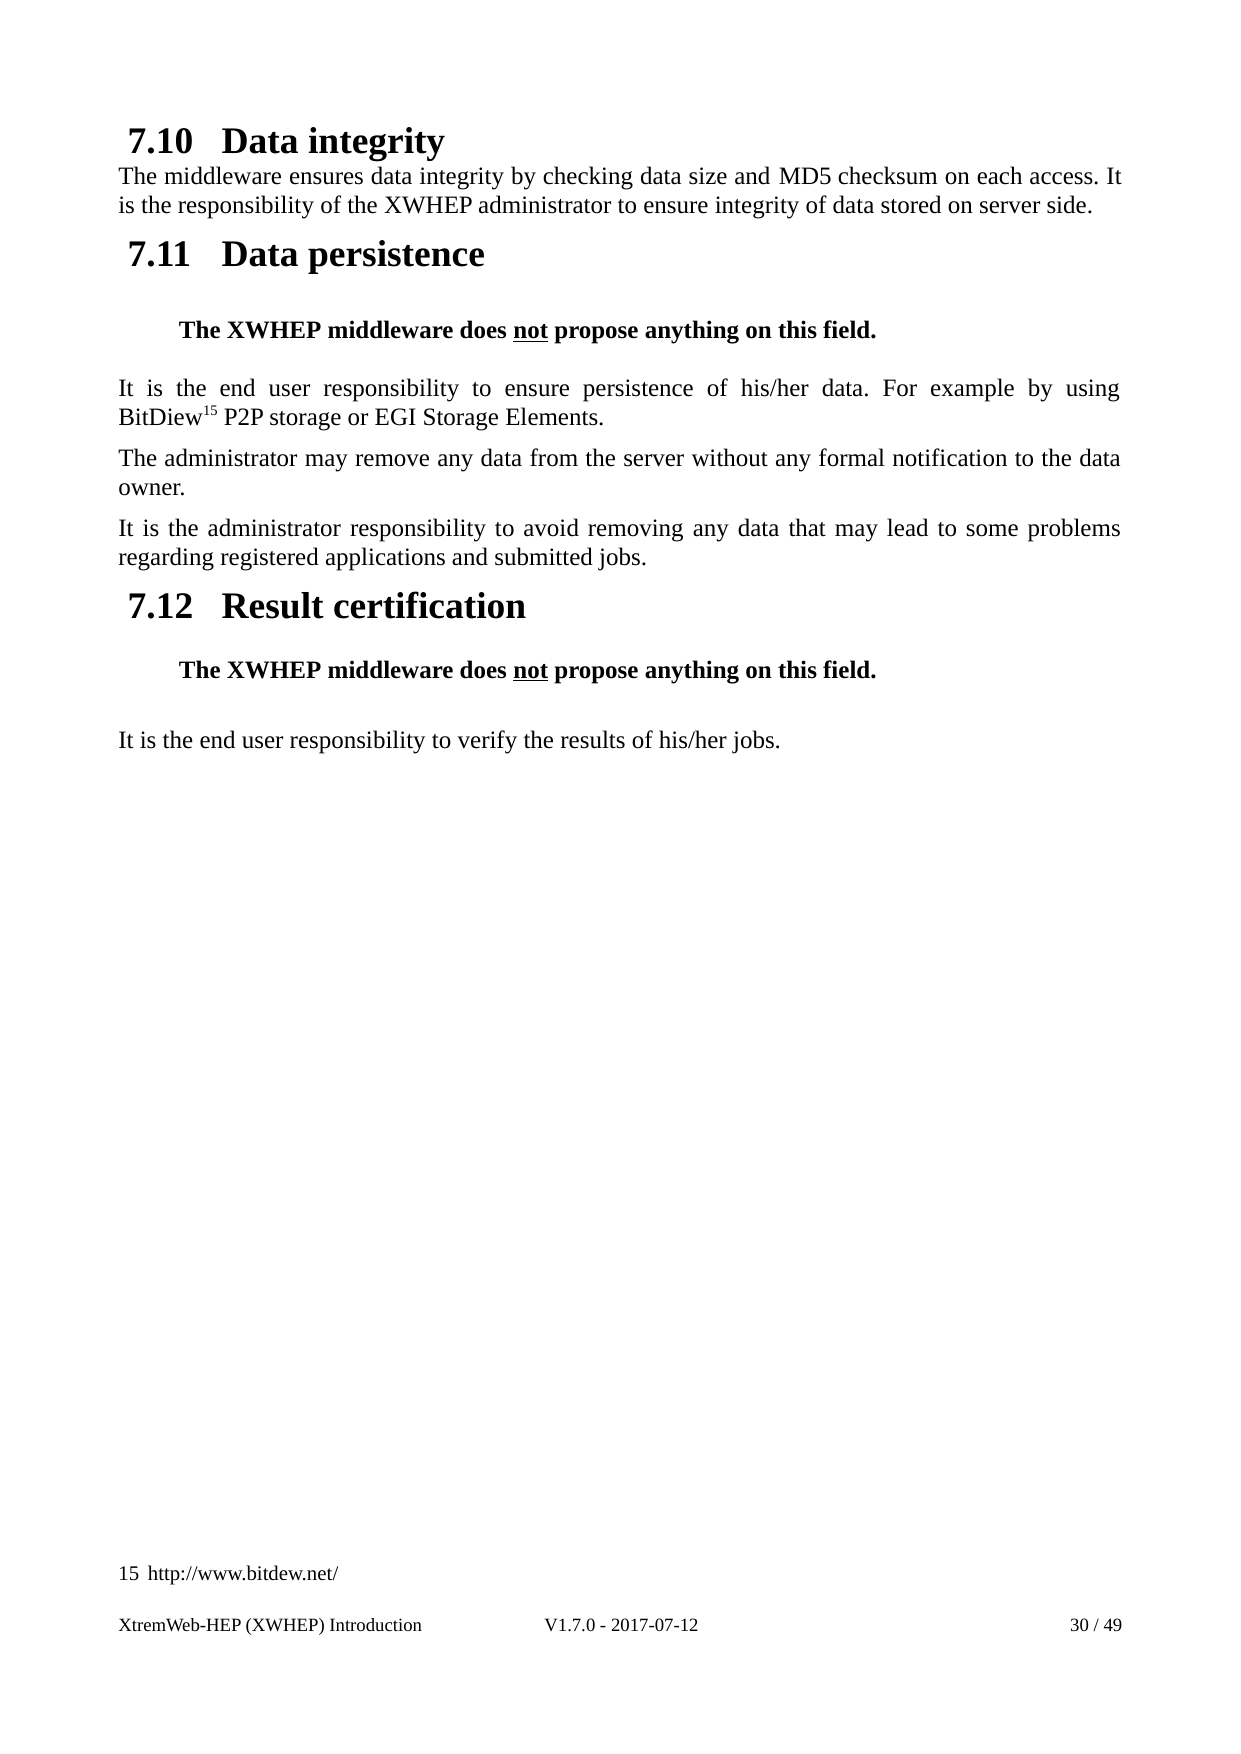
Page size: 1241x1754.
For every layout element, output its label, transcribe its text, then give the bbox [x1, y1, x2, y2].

text It is the end user responsibility to verify the results of his/her jobs. [118, 725, 1122, 754]
text The XWHEP middleware does not propose anything on this field. [179, 316, 1061, 344]
text It is the administrator responsibility to avoid removing any data that may lead to some problems regarding registered applications and submitted jobs. [118, 513, 1122, 571]
subtitle Result certification [118, 583, 1122, 626]
text It is the end user responsibility to ensure persistence of his/her data. For example by using BitDiew P2P storage or EGI Storage Elements. [118, 373, 1122, 431]
subtitle Data integrity [118, 118, 1122, 161]
text The administrator may remove any data from the server without any formal notification to the data owner. [118, 443, 1122, 501]
subtitle Data persistence [118, 231, 1122, 274]
text The XWHEP middleware does not propose anything on this field. [179, 655, 1061, 684]
text http://www.bitdew.net/ [118, 1561, 1122, 1585]
text The middleware ensures data integrity by checking data size and MD5 checksum on each access. It is the responsibility of the XWHEP administrator to ensure integrity of data stored on server side. [118, 161, 1122, 219]
